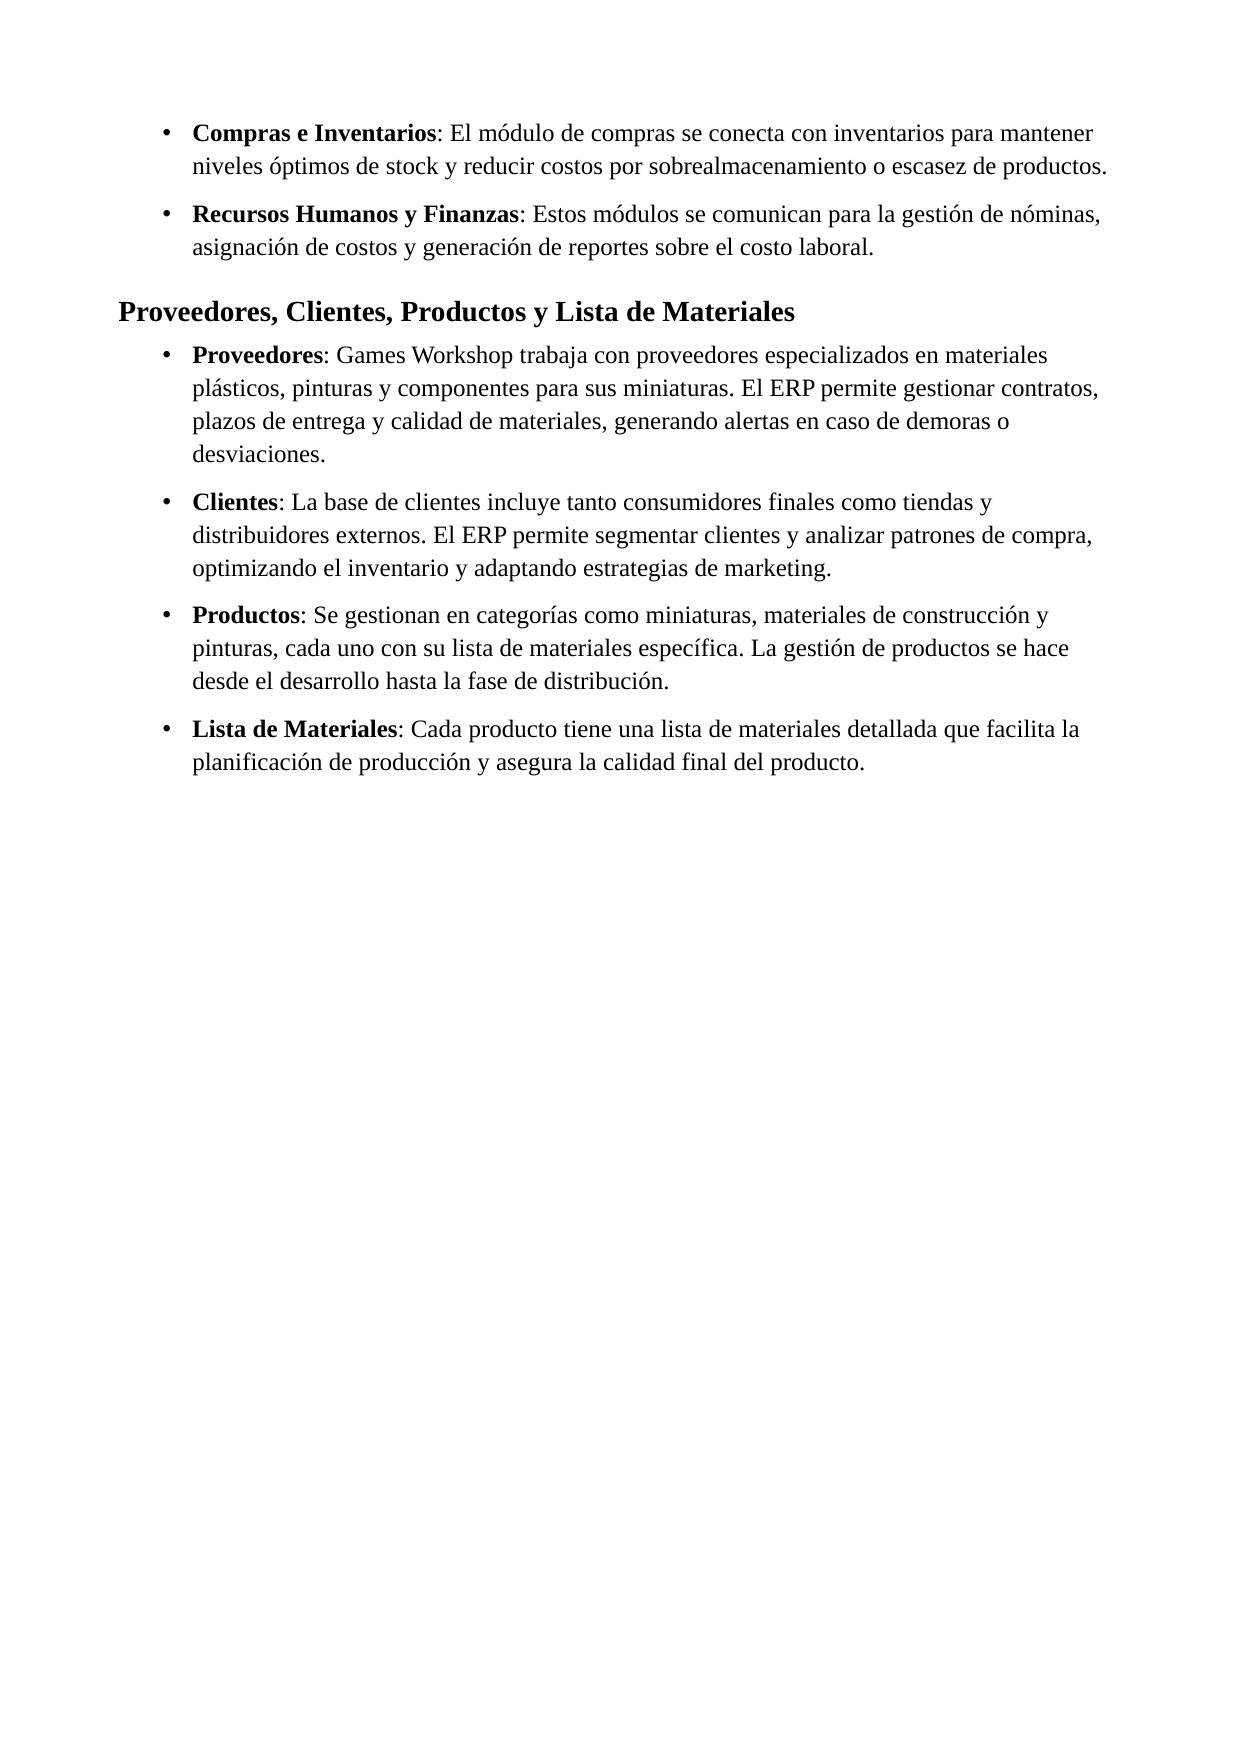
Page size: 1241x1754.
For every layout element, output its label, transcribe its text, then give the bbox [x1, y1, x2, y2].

list Clientes: La base de clientes incluye tanto consumidores finales como tiendas y distribuidores externos. El ERP permite segmentar clientes y analizar patrones de compra, optimizando el inventario y adaptando estrategias de marketing. [162, 487, 1122, 581]
list Compras e Inventarios: El módulo de compras se conecta con inventarios para mantener niveles óptimos de stock y reducir costos por sobrealmacenamiento o escasez de productos. [162, 118, 1122, 180]
list Proveedores: Games Workshop trabaja con proveedores especializados en materiales plásticos, pinturas y componentes para sus miniaturas. El ERP permite gestionar contratos, plazos de entrega y calidad de materiales, generando alertas en caso de demoras o desviaciones. [162, 340, 1122, 468]
subtitle Proveedores, Clientes, Productos y Lista de Materiales [118, 294, 1122, 327]
list Lista de Materiales: Cada producto tiene una lista de materiales detallada que facilita la planificación de producción y asegura la calidad final del producto. [162, 714, 1122, 776]
list Recursos Humanos y Finanzas: Estos módulos se comunican para la gestión de nóminas, asignación de costos y generación de reportes sobre el costo laboral. [162, 199, 1122, 261]
list Productos: Se gestionan en categorías como miniaturas, materiales de construcción y pinturas, cada uno con su lista de materiales específica. La gestión de productos se hace desde el desarrollo hasta la fase de distribución. [162, 600, 1122, 695]
